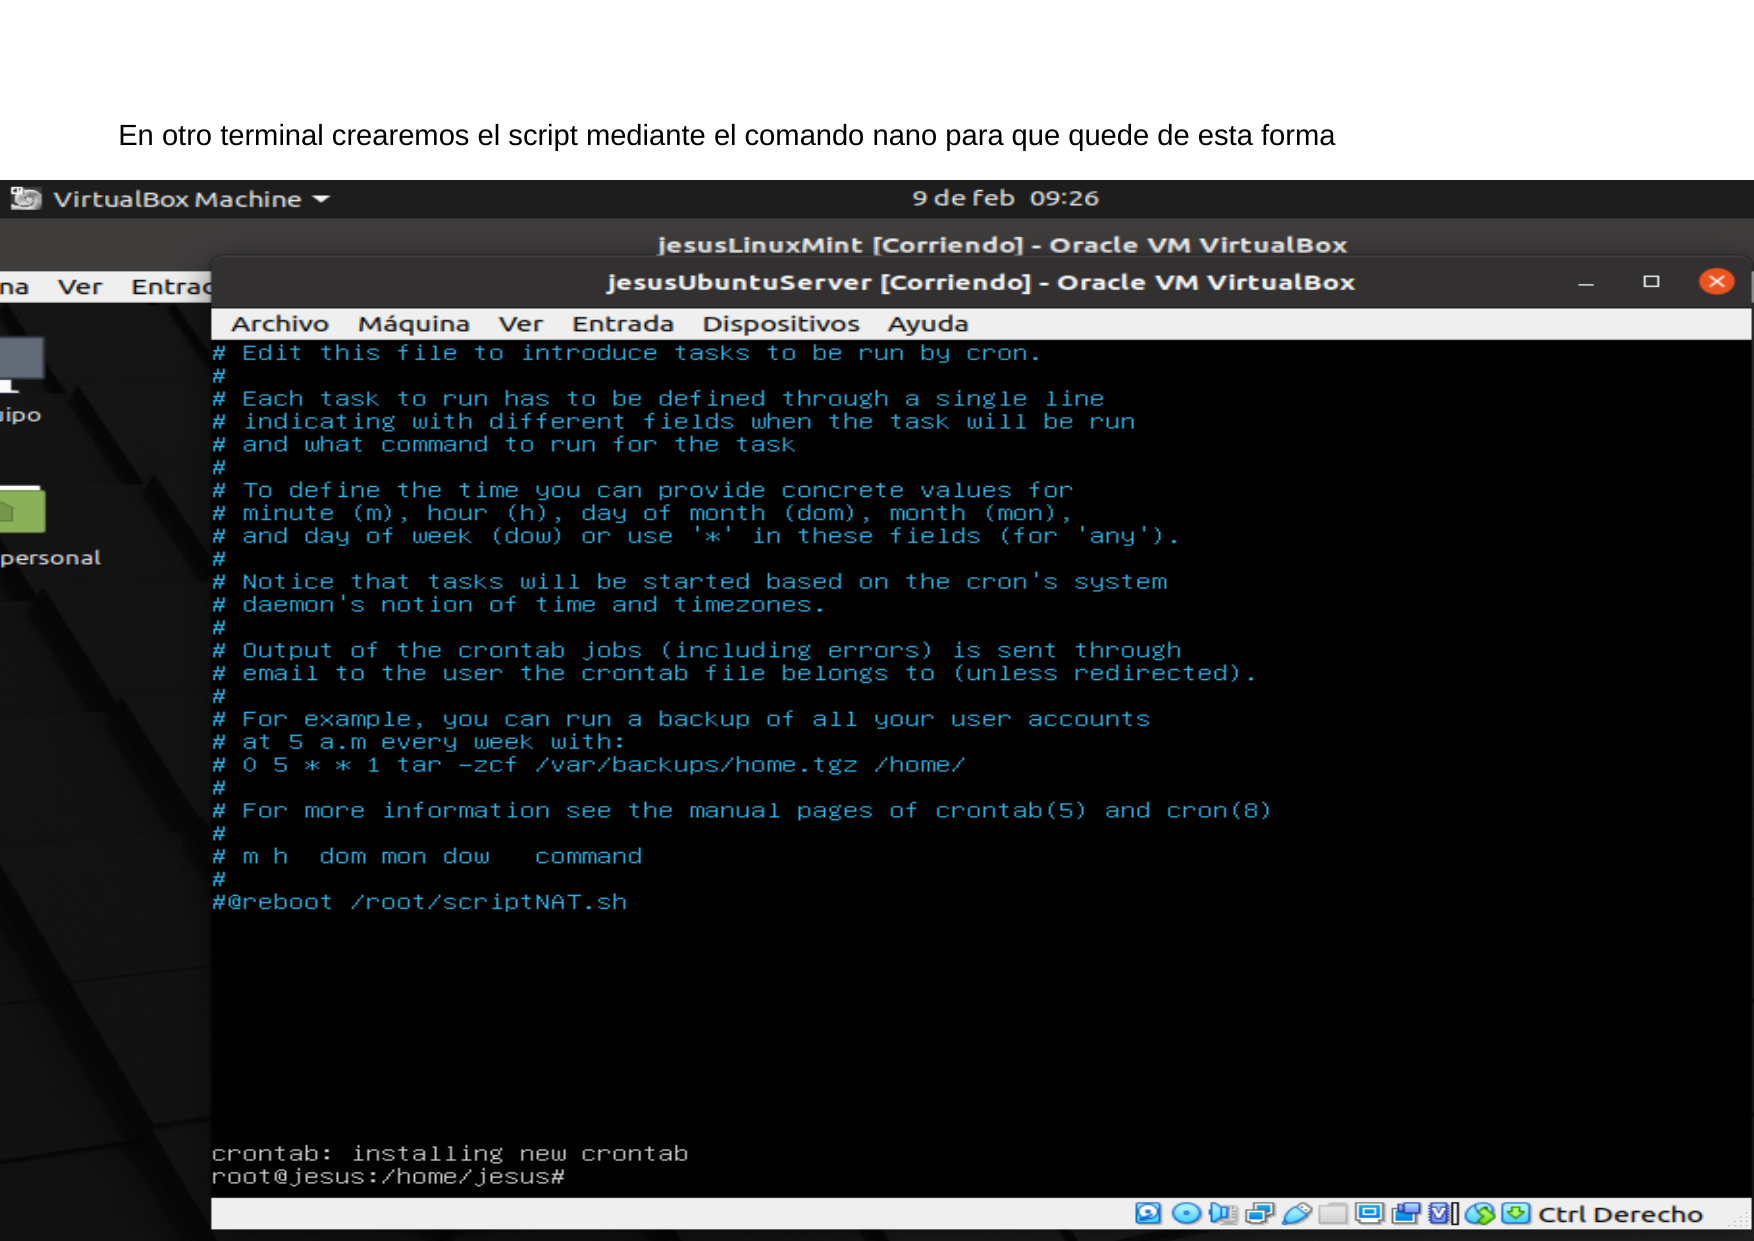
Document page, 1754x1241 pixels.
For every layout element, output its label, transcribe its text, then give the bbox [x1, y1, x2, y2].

picture [0, 180, 1754, 1241]
text En otro terminal crearemos el script mediante el comando nano para que quede de esta forma [118, 118, 1636, 152]
